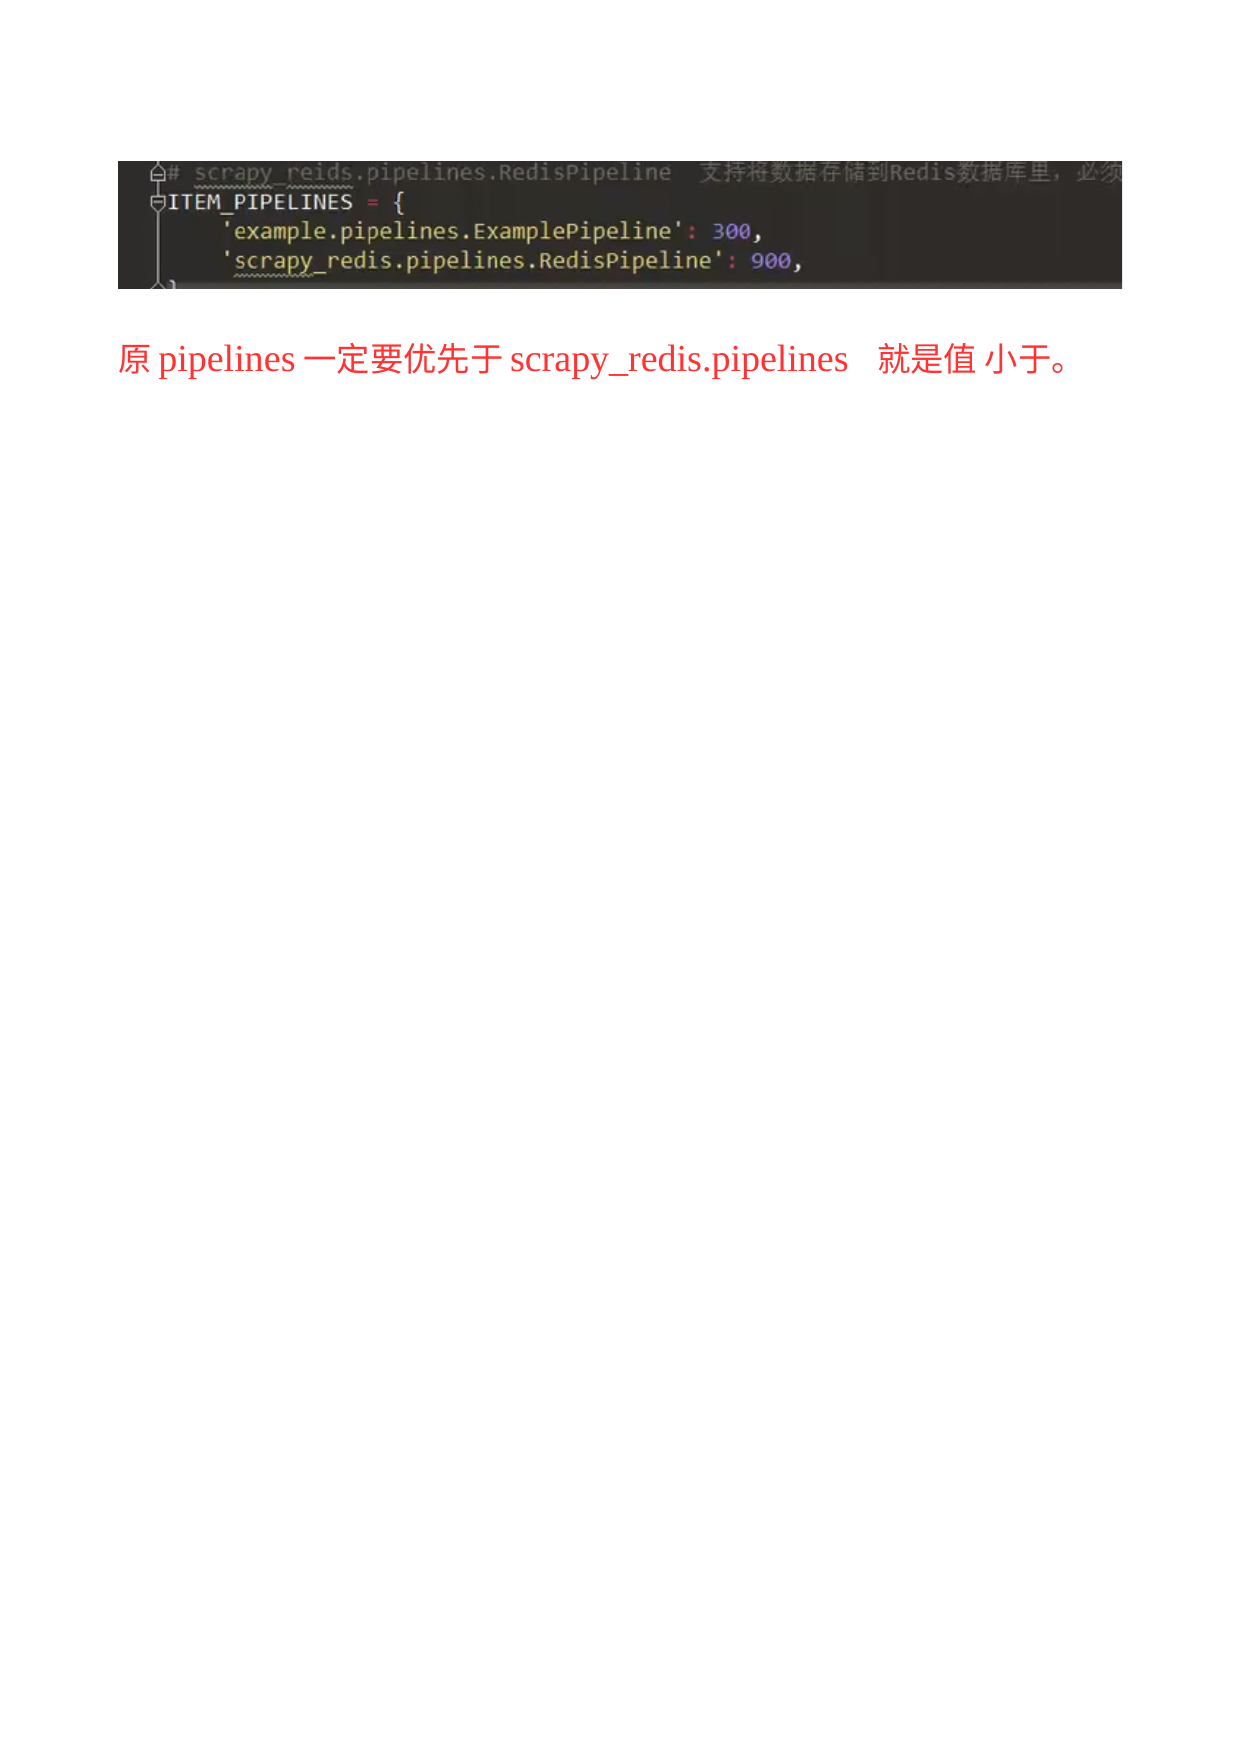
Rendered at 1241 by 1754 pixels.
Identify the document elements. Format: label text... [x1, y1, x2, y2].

text 原pipelines一定要优先于scrapy_redis.pipelines 就是值 小于。 [118, 332, 1122, 381]
picture [118, 161, 1123, 289]
